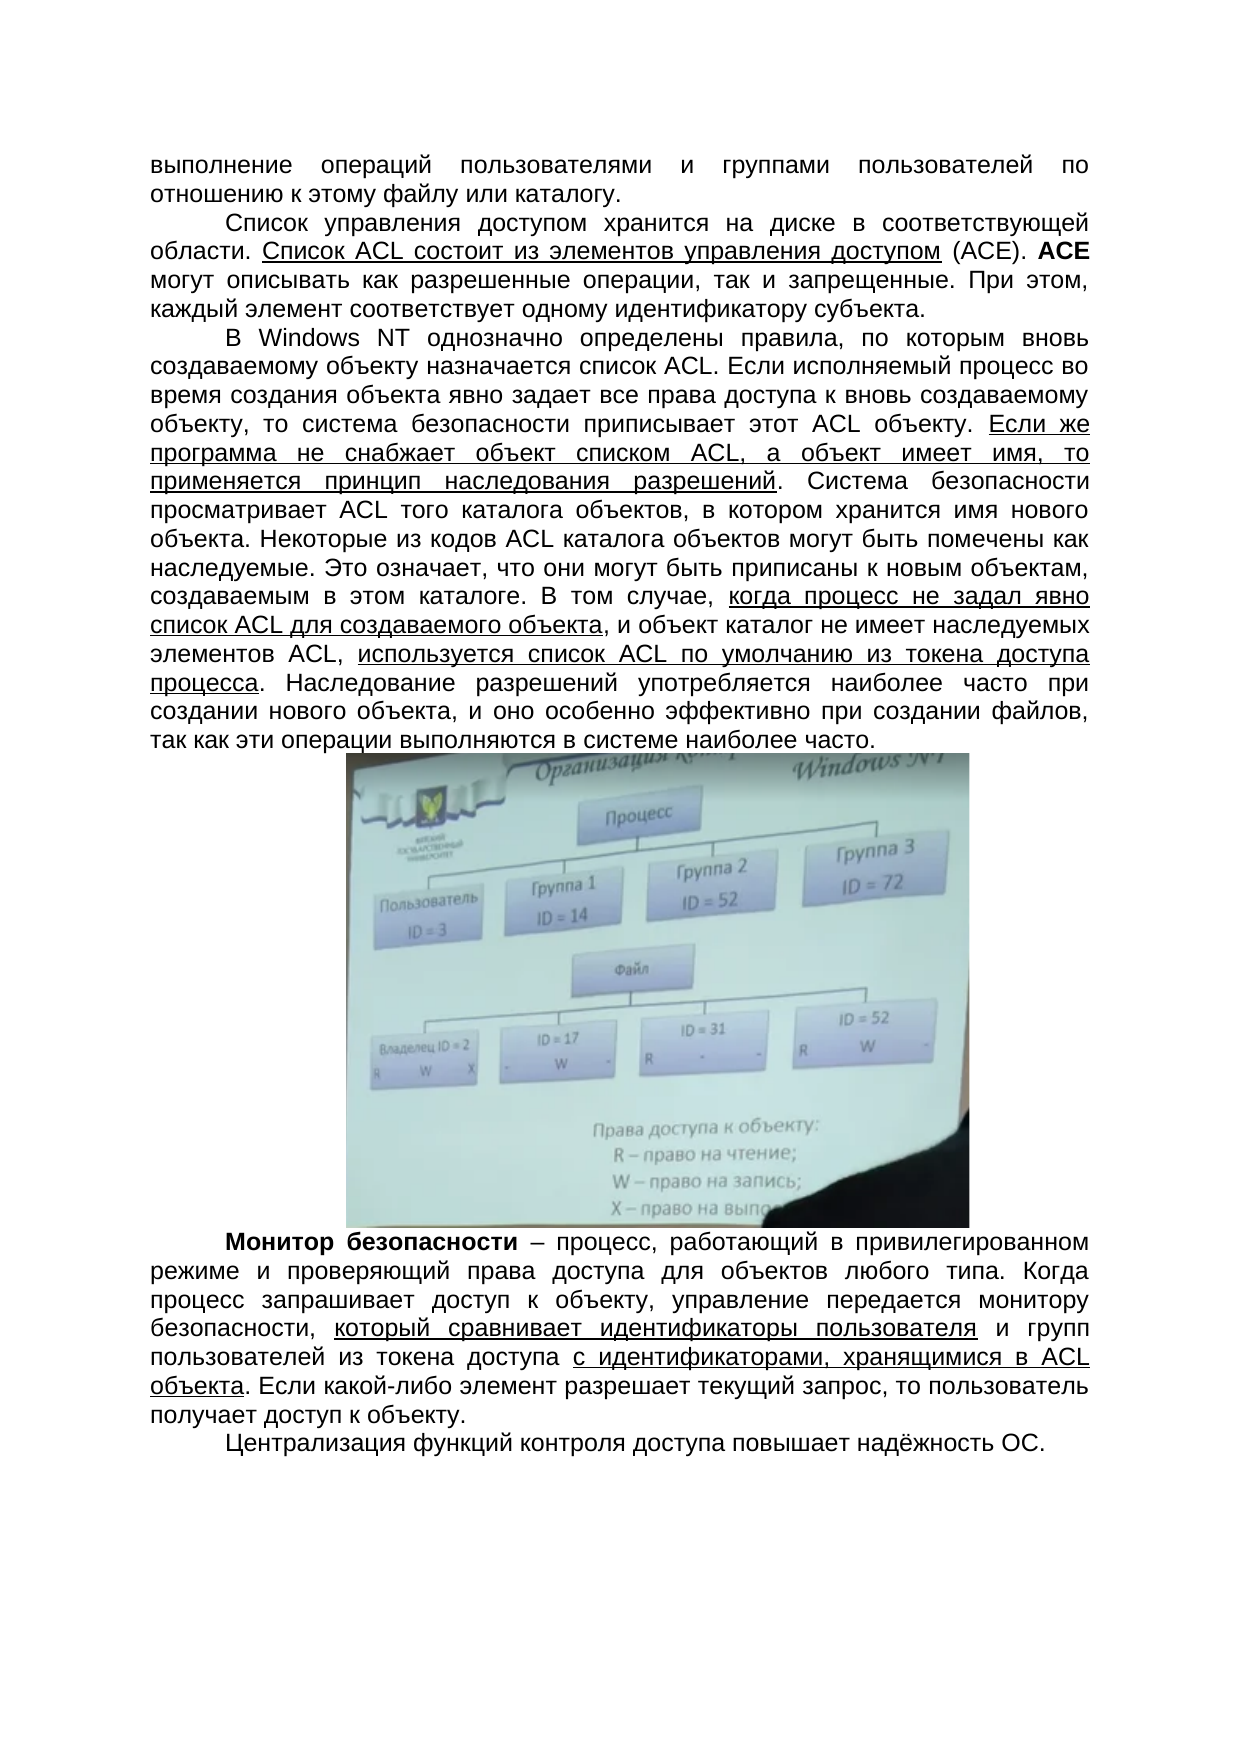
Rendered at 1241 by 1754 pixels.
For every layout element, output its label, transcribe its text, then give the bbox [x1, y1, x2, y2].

text применяется принцип наследования разрешений. Система безопасности просматривает ACL того каталога объектов, в котором хранится имя нового объекта. Некоторые из кодов ACL каталога объектов могут быть помечены как наследуемые. Это означает, что они могут быть приписаны к новым объектам, создаваемым в этом каталоге. В том случае, когда процесс не задал явно список ACL для создаваемого объекта, и объект каталог не имеет наследуемых элементов ACL, используется список ACL по умолчанию из токена доступа процесса. Наследование разрешений употребляется наиболее часто при создании нового объекта, и оно особенно эффективно при создании файлов, так как эти операции выполняются в системе наиболее часто. [150, 464, 1090, 754]
text Монитор безопасности – процесс, работающий в привилегированном режиме и проверяющий права доступа для объектов любого типа. Когда процесс запрашивает доступ к объекту, управление передается монитору безопасности, который сравнивает идентификаторы пользователя и групп пользователей из токена доступа с идентификаторами, хранящимися в ACL объекта. Если какой-либо элемент разрешает текущий запрос, то пользователь получает доступ к объекту. [150, 1227, 1090, 1428]
text Централизация функций контроля доступа повышает надёжность ОС. [150, 1428, 1090, 1457]
text выполнение операций пользователями и группами пользователей по отношению к этому файлу или каталогу. [150, 150, 1090, 207]
text Список управления доступом хранится на диске в соответствующей области. Список ACL состоит из элементов управления доступом (ACE). ACE могут описывать как разрешенные операции, так и запрещенные. При этом, каждый элемент соответствует одному идентификатору субъекта. [150, 207, 1090, 322]
picture [346, 753, 970, 1228]
text В Windows NT однозначно определены правила, по которым вновь создаваемому объекту назначается список ACL. Если исполняемый процесс во время создания объекта явно задает все права доступа к вновь создаваемому объекту, то система безопасности приписывает этот ACL объекту. Если же программа не снабжает объект списком ACL, а объект имеет имя, то [150, 322, 1090, 463]
